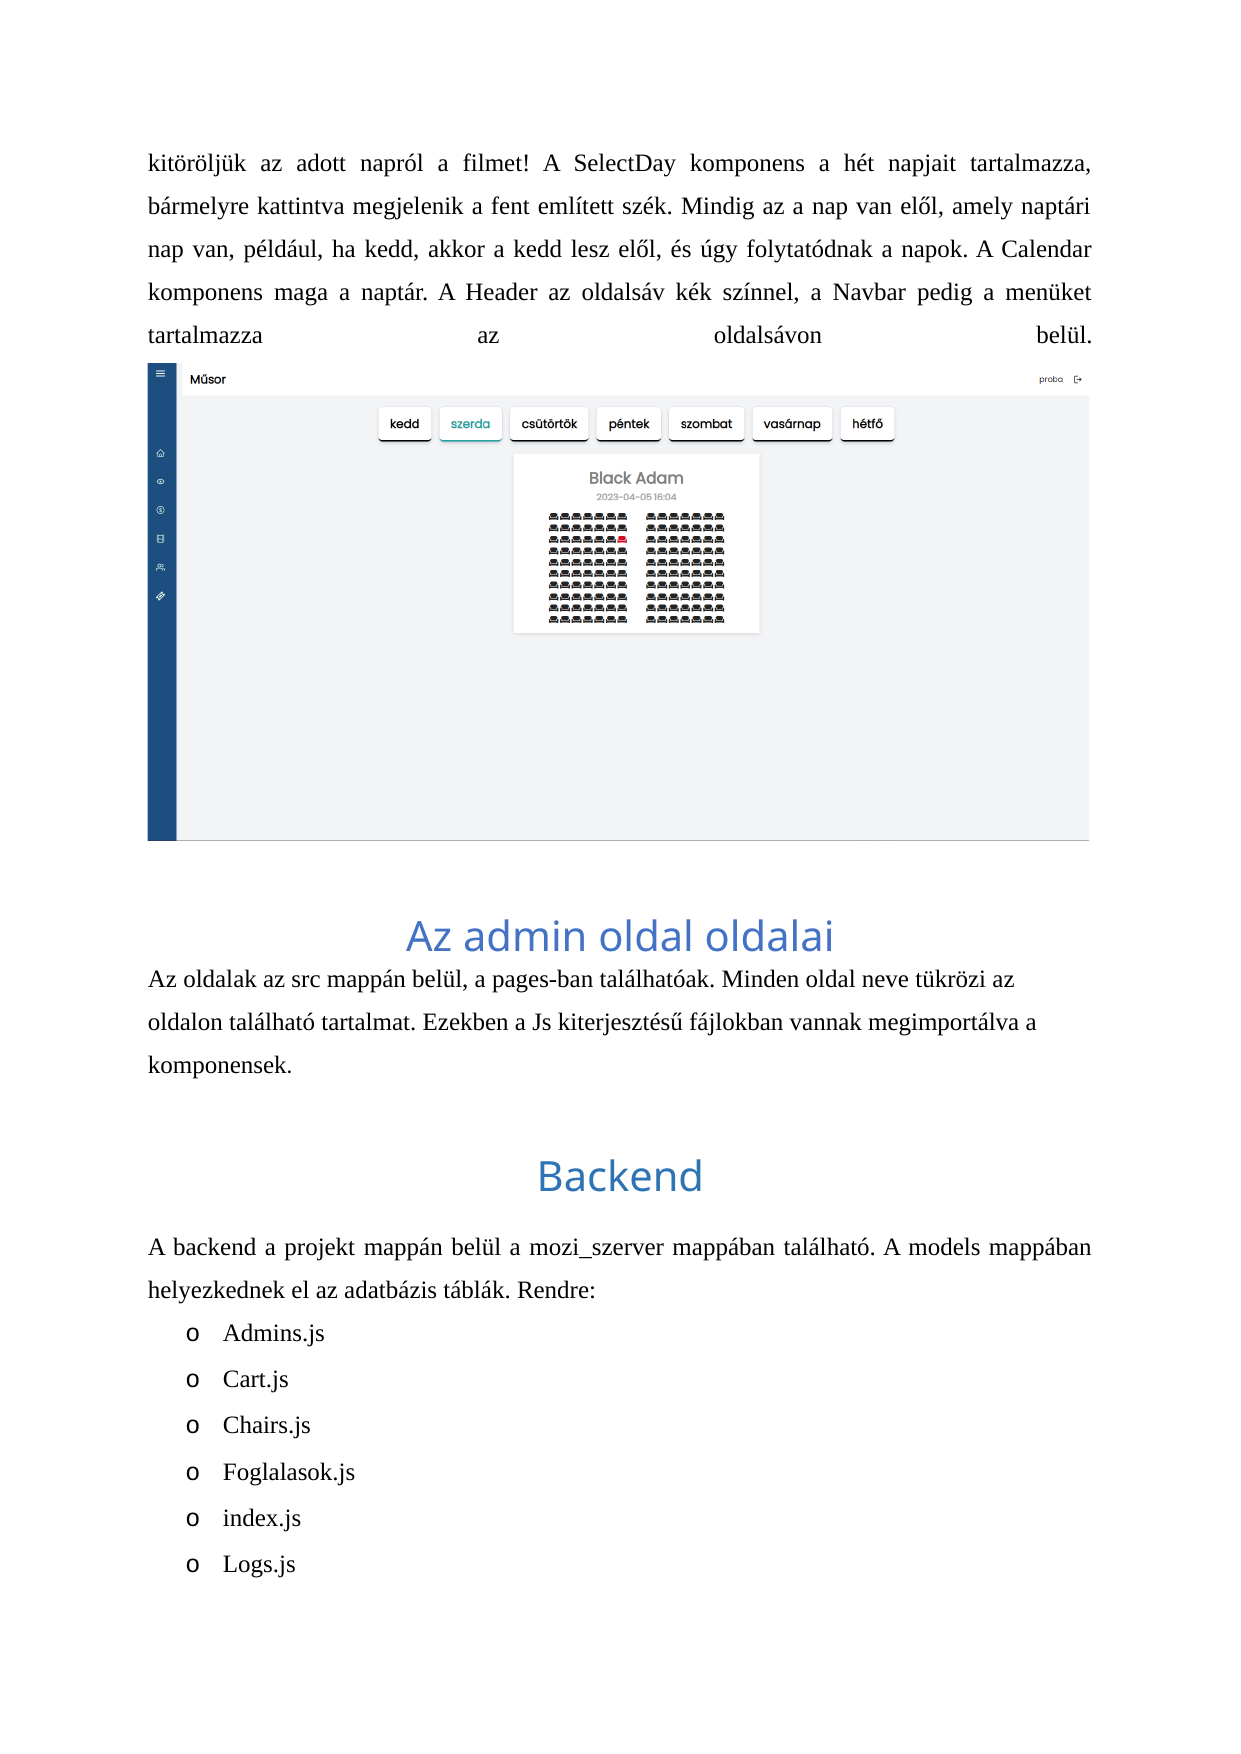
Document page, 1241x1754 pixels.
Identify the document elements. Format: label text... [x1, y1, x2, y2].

text A backend a projekt mappán belül a mozi_szerver mappában található. A models mappában helyezkednek el az adatbázis táblák. Rendre: [148, 1232, 1093, 1303]
text kitöröljük az adott napról a filmet! A SelectDay komponens a hét napjait tartalmazza, bármelyre kattintva megjelenik a fent említett szék. Mindig az a nap van elől, amely naptári nap van, például, ha kedd, akkor a kedd lesz elől, és úgy folytatódnak a napok. A Calendar komponens maga a naptár. A Header az oldalsáv kék színnel, a Navbar pedig a menüket tartalmazza az oldalsávon belül. [148, 148, 1093, 840]
list Cart.js [185, 1364, 1093, 1395]
list Admins.js [185, 1318, 1093, 1349]
subtitle Az admin oldal oldalai [148, 907, 1093, 964]
list Foglalasok.js [185, 1457, 1093, 1487]
list Logs.js [185, 1549, 1093, 1580]
list Chairs.js [185, 1410, 1093, 1441]
subtitle Backend [148, 1147, 1093, 1203]
text Az oldalak az src mappán belül, a pages-ban találhatóak. Minden oldal neve tükrözi az oldalon található tartalmat. Ezekben a Js kiterjesztésű fájlokban vannak megimportálva a komponensek. [148, 964, 1093, 1079]
list index.js [185, 1503, 1093, 1534]
